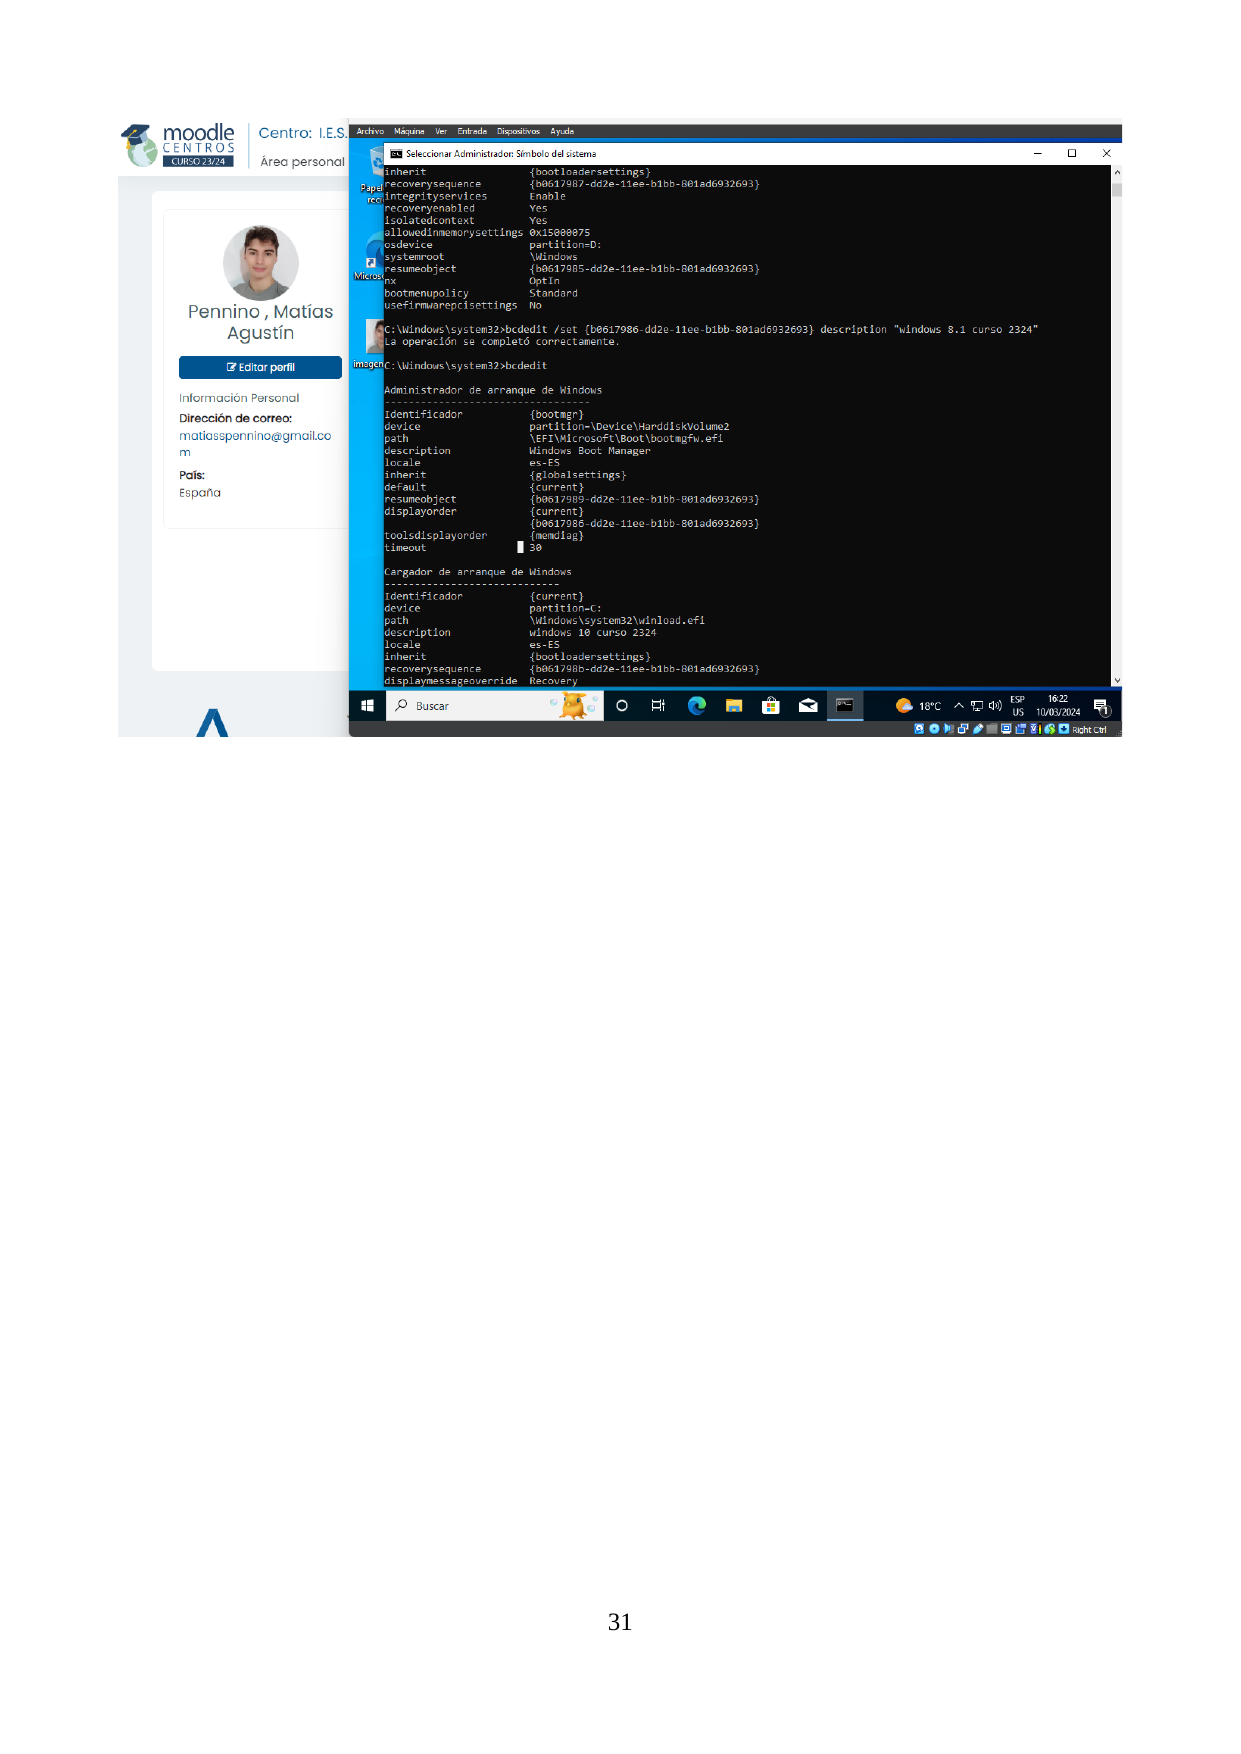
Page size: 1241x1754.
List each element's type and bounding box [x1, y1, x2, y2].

picture [118, 118, 1123, 737]
